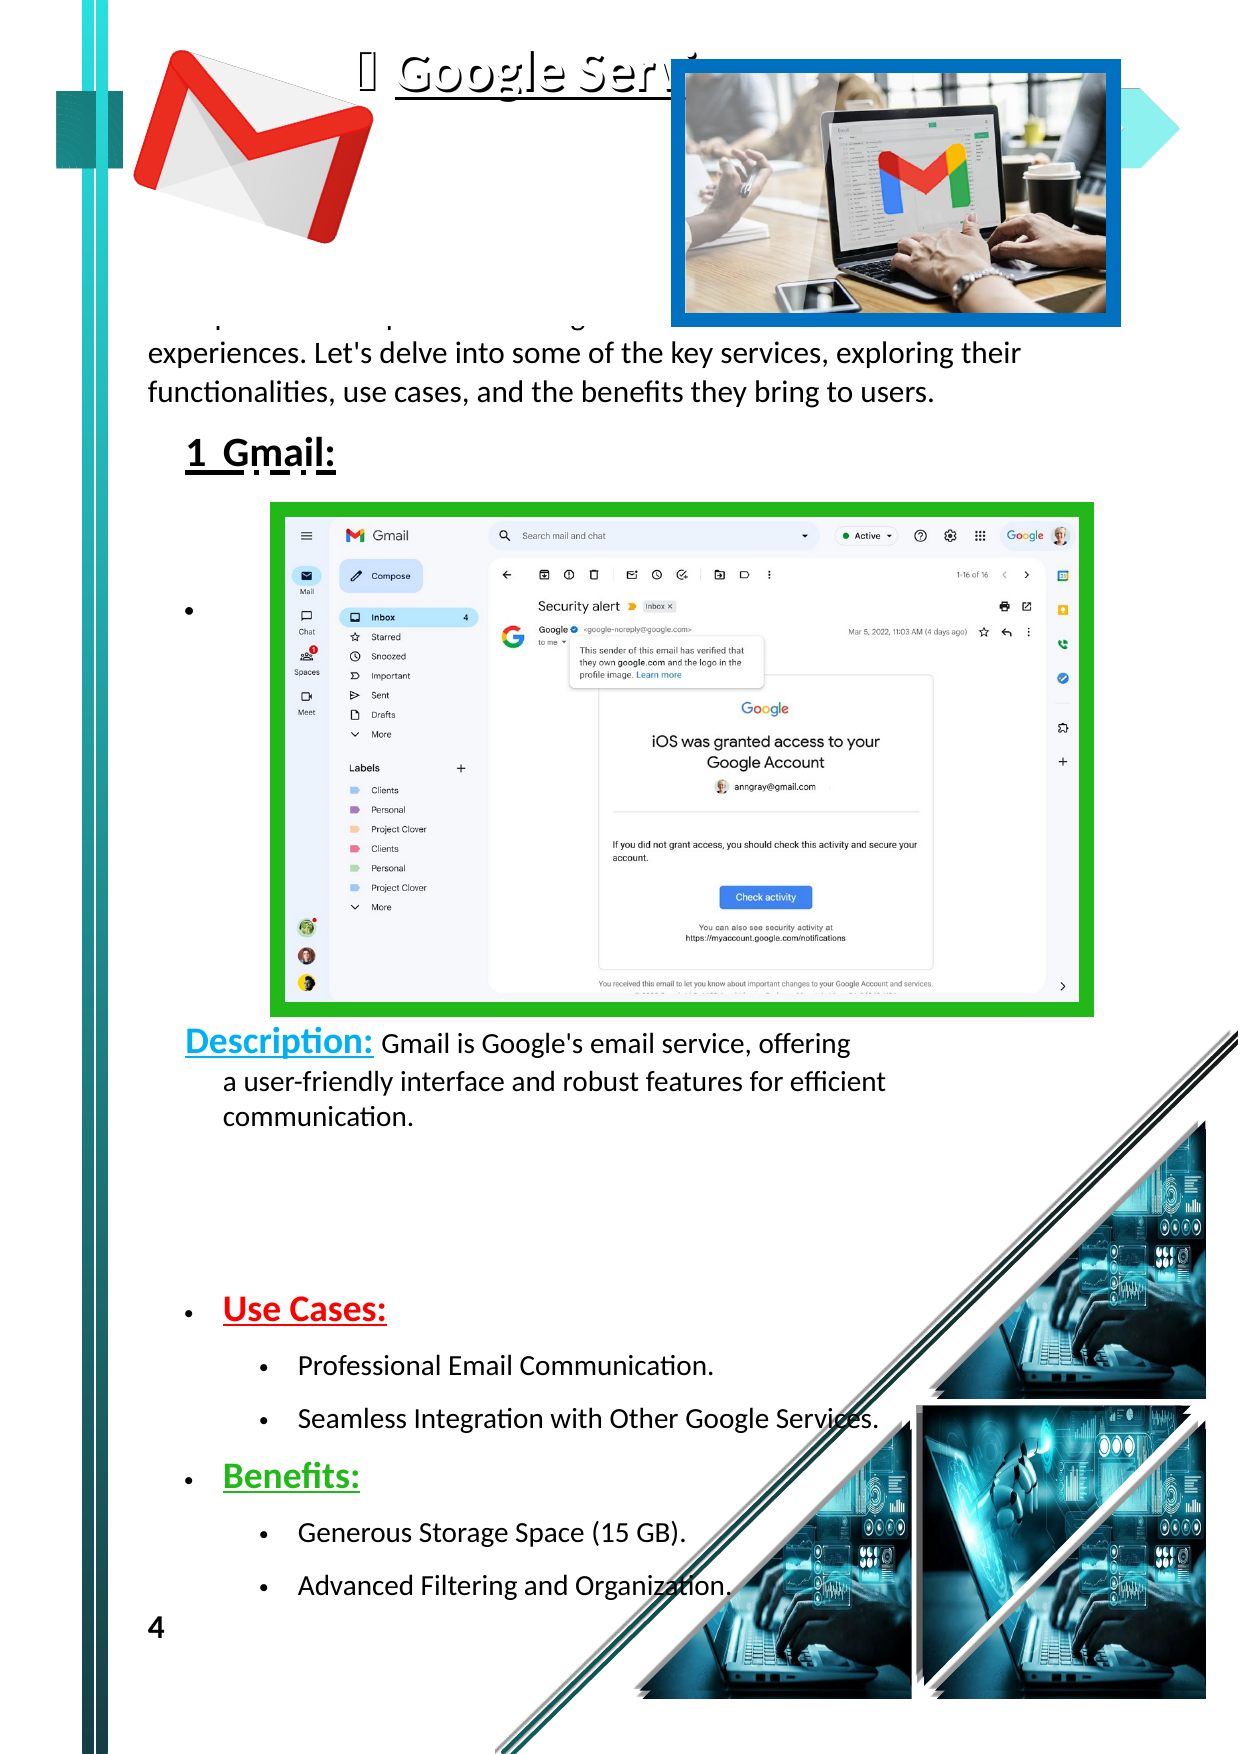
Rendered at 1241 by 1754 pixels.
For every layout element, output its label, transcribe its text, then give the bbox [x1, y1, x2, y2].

list Use Cases: [185, 1285, 967, 1331]
list Professional Email Communication. [260, 1347, 903, 1383]
list Advanced Filtering and Organization. [672, 1567, 753, 1602]
list Benefits: [185, 1452, 797, 1498]
list Google Services: [285, 33, 861, 104]
list Gmail: [185, 426, 1093, 477]
list [778, 1452, 868, 1498]
list Seamless Integration with Other Google Services. [842, 1400, 1093, 1435]
list Seamless Integration with Other Google Services. [260, 1400, 849, 1435]
list [725, 1514, 806, 1550]
list [912, 1452, 916, 1498]
list Advanced Filtering and Organization. [1008, 1567, 1048, 1602]
list [1059, 1515, 1093, 1550]
list Advanced Filtering and Organization. [260, 1567, 679, 1602]
list [948, 1285, 1030, 1331]
list [895, 1347, 968, 1383]
list Generous Storage Space (15 GB). [260, 1514, 733, 1550]
text Google offers a suite of services that have become integral to both personal and professional digital experiences. Let's delve into some of the key services, exploring their functionalities, use cases, and the benefits they bring to users. [148, 326, 1093, 410]
list Description: Gmail is Google's email service, offering a user-friendly interface and robust features for efficient communication. [185, 583, 1093, 1134]
